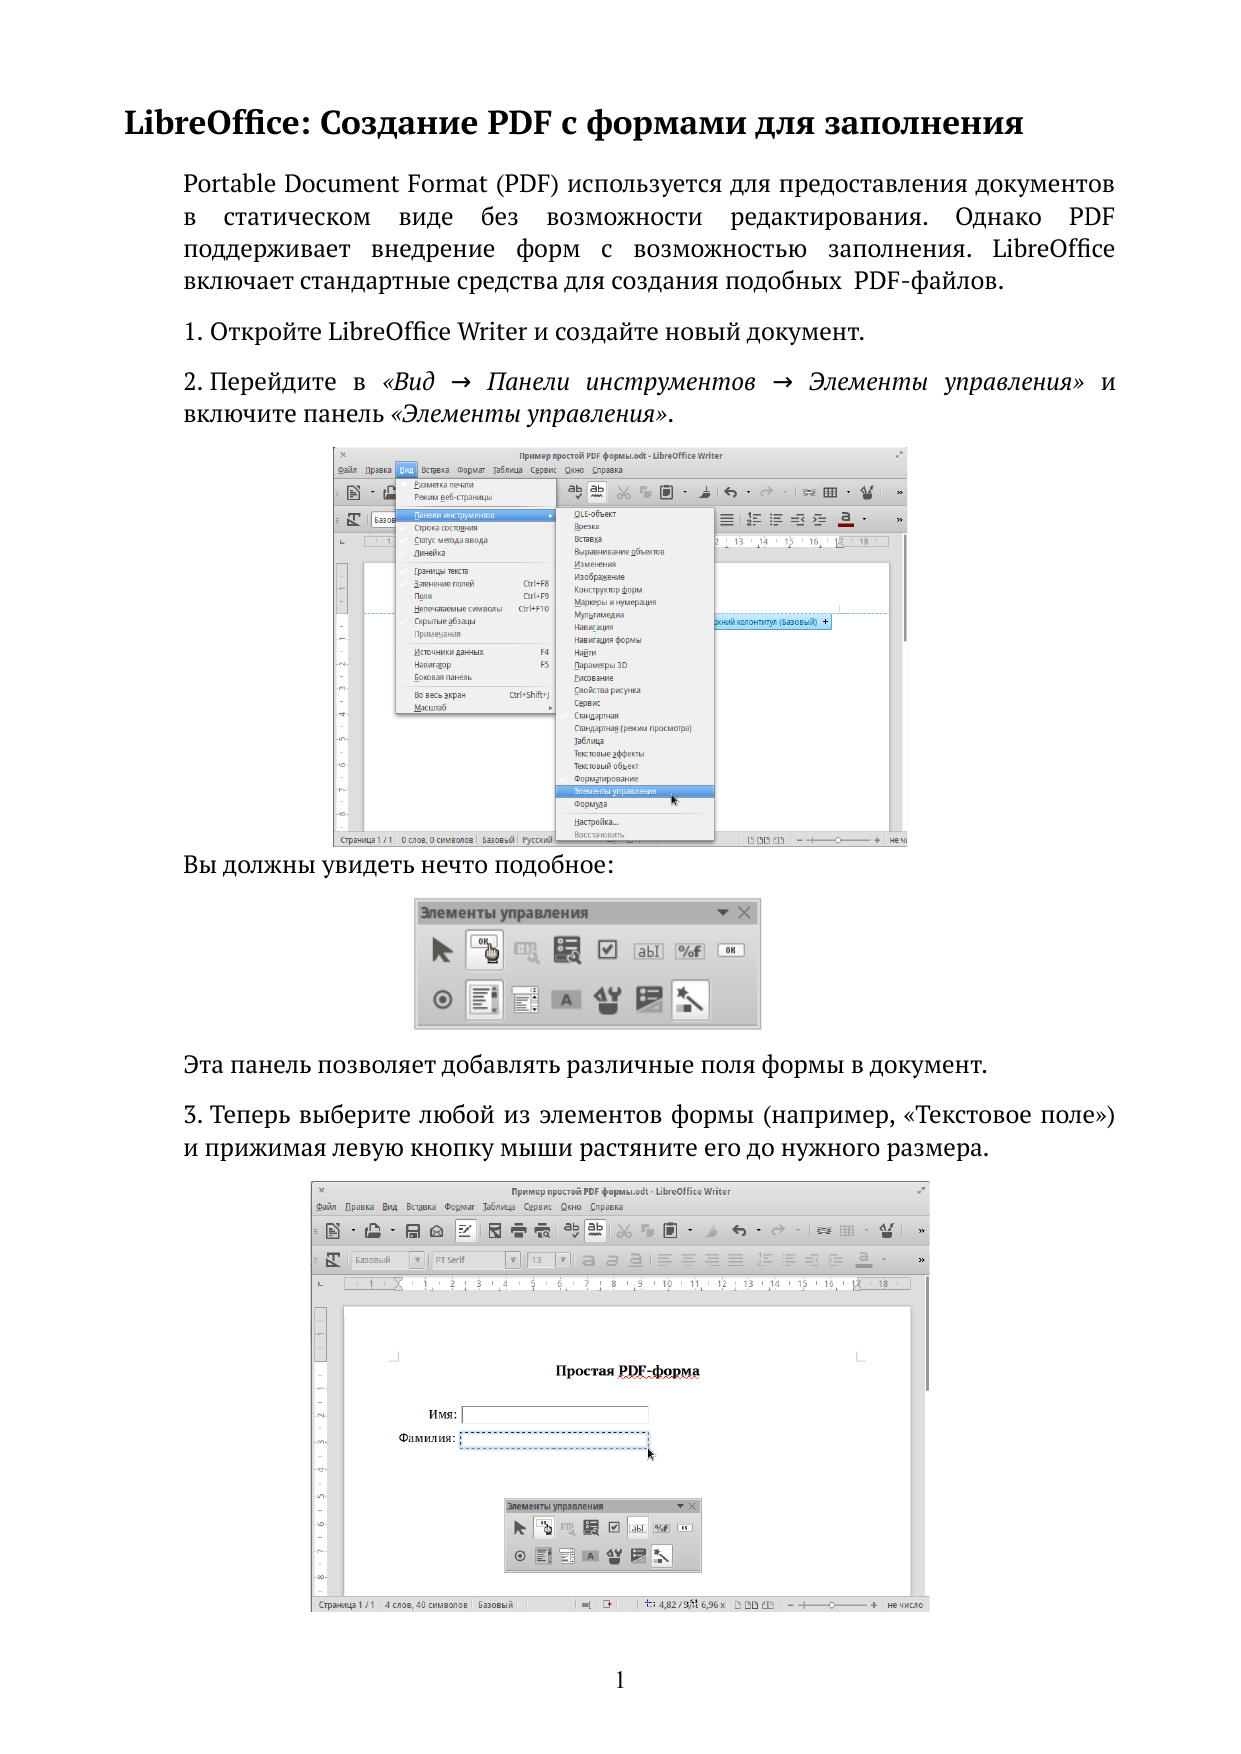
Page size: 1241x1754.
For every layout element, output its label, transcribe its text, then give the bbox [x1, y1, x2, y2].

text Portable Document Format (PDF) используется для предоставления документов в статическом виде без возможности редактирования. Однако PDF поддерживает внедрение форм с возможностью заполнения. LibreOffice включает стандартные средства для создания подобных PDF-файлов. [183, 167, 1116, 297]
text 3. Теперь выберите любой из элементов формы (например, «Текстовое поле») и прижимая левую кнопку мыши растяните его до нужного размера. [183, 1098, 1116, 1163]
picture [310, 1181, 930, 1612]
text 2. Перейдите в «Вид → Панели инструментов → Элементы управления» и включите панель «Элементы управления». [183, 364, 1116, 429]
text LibreOffice: Создание PDF с формами для заполнения [124, 100, 1116, 143]
picture [393, 882, 785, 1046]
picture [333, 447, 908, 847]
text Вы должны увидеть нечто подобное: [183, 848, 1116, 880]
text Эта панель позволяет добавлять различные поля формы в документ. [183, 1048, 1116, 1081]
text 1. Откройте LibreOffice Writer и создайте новый документ. [183, 314, 1116, 347]
